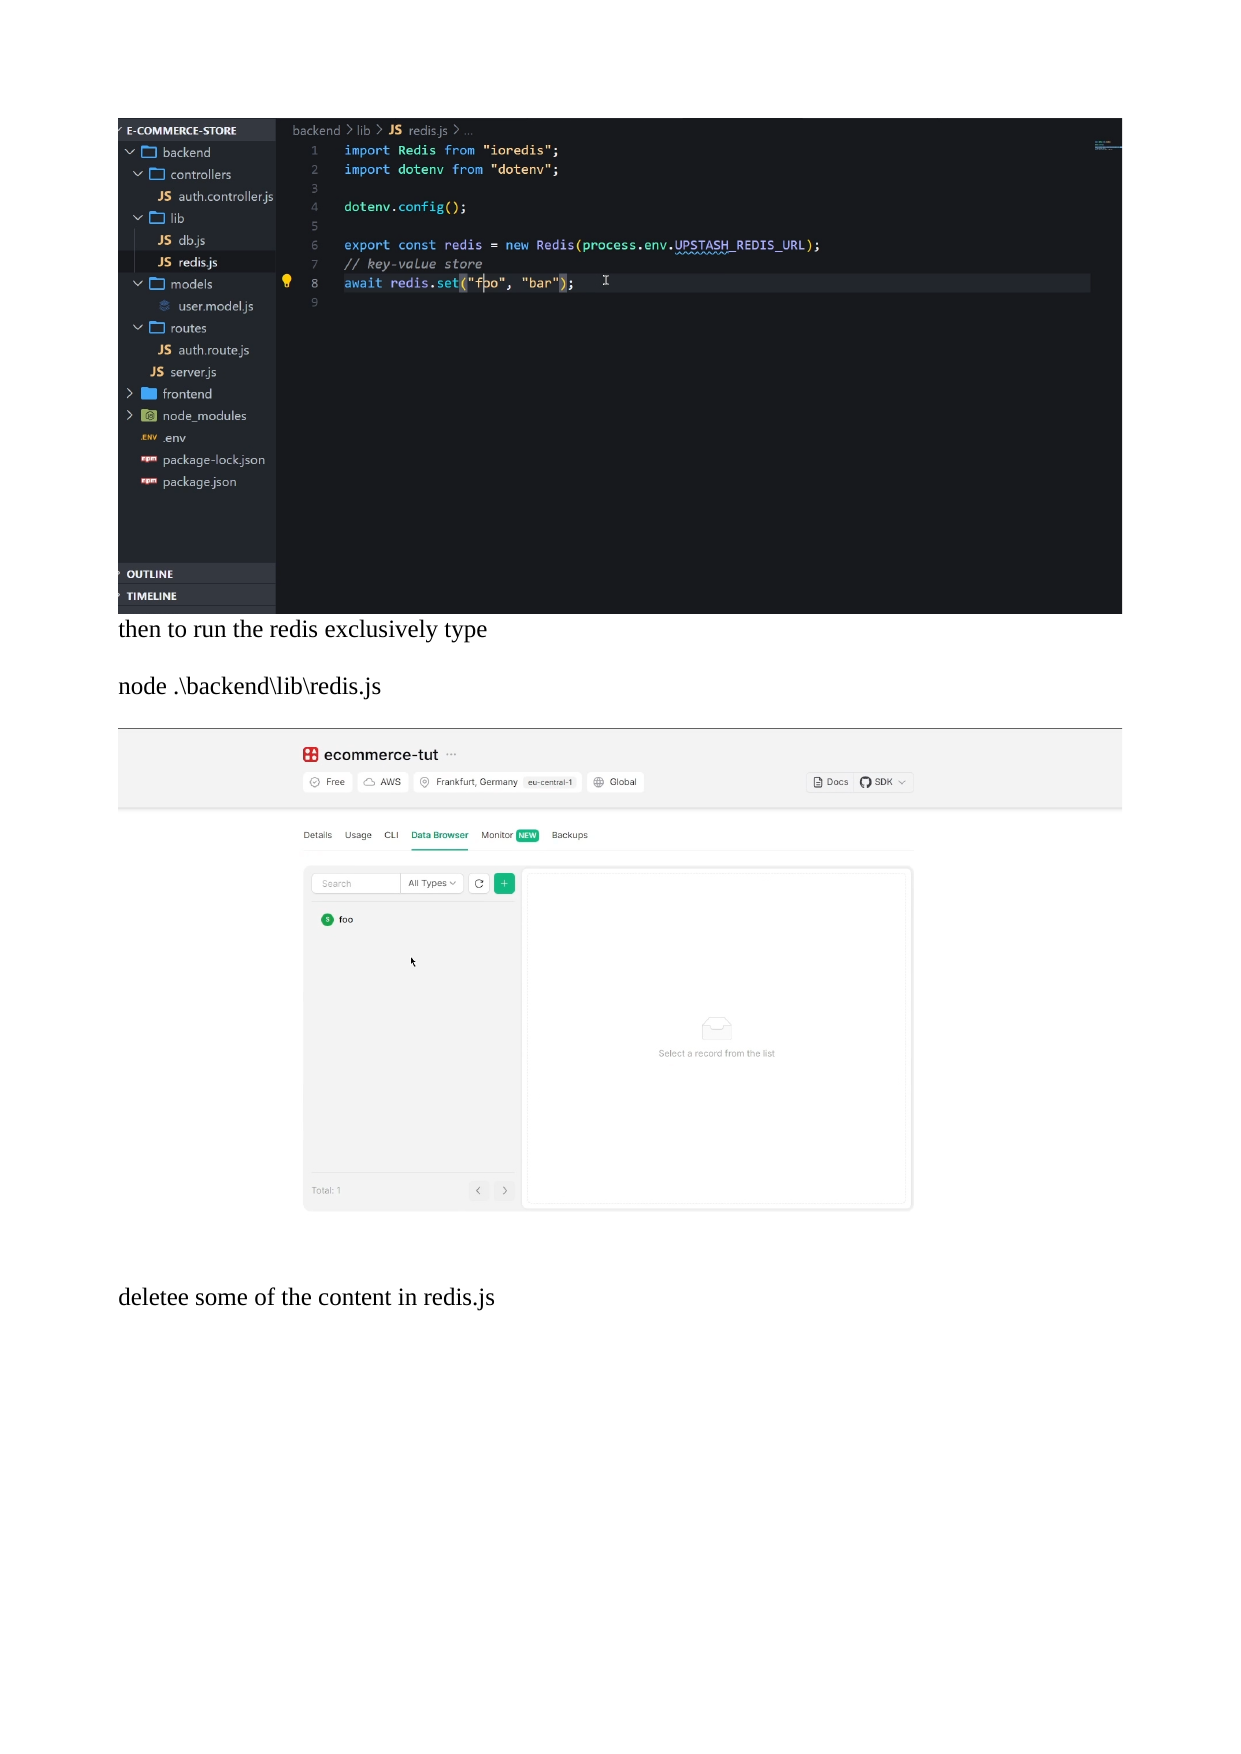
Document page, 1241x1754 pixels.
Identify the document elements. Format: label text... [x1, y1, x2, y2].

text node .\backend\lib\redis.js [118, 671, 1122, 700]
text deletee some of the content in redis.js [118, 1282, 1122, 1311]
text then to run the redis exclusively type [118, 614, 1122, 643]
picture [118, 728, 1123, 1225]
picture [118, 118, 1123, 614]
